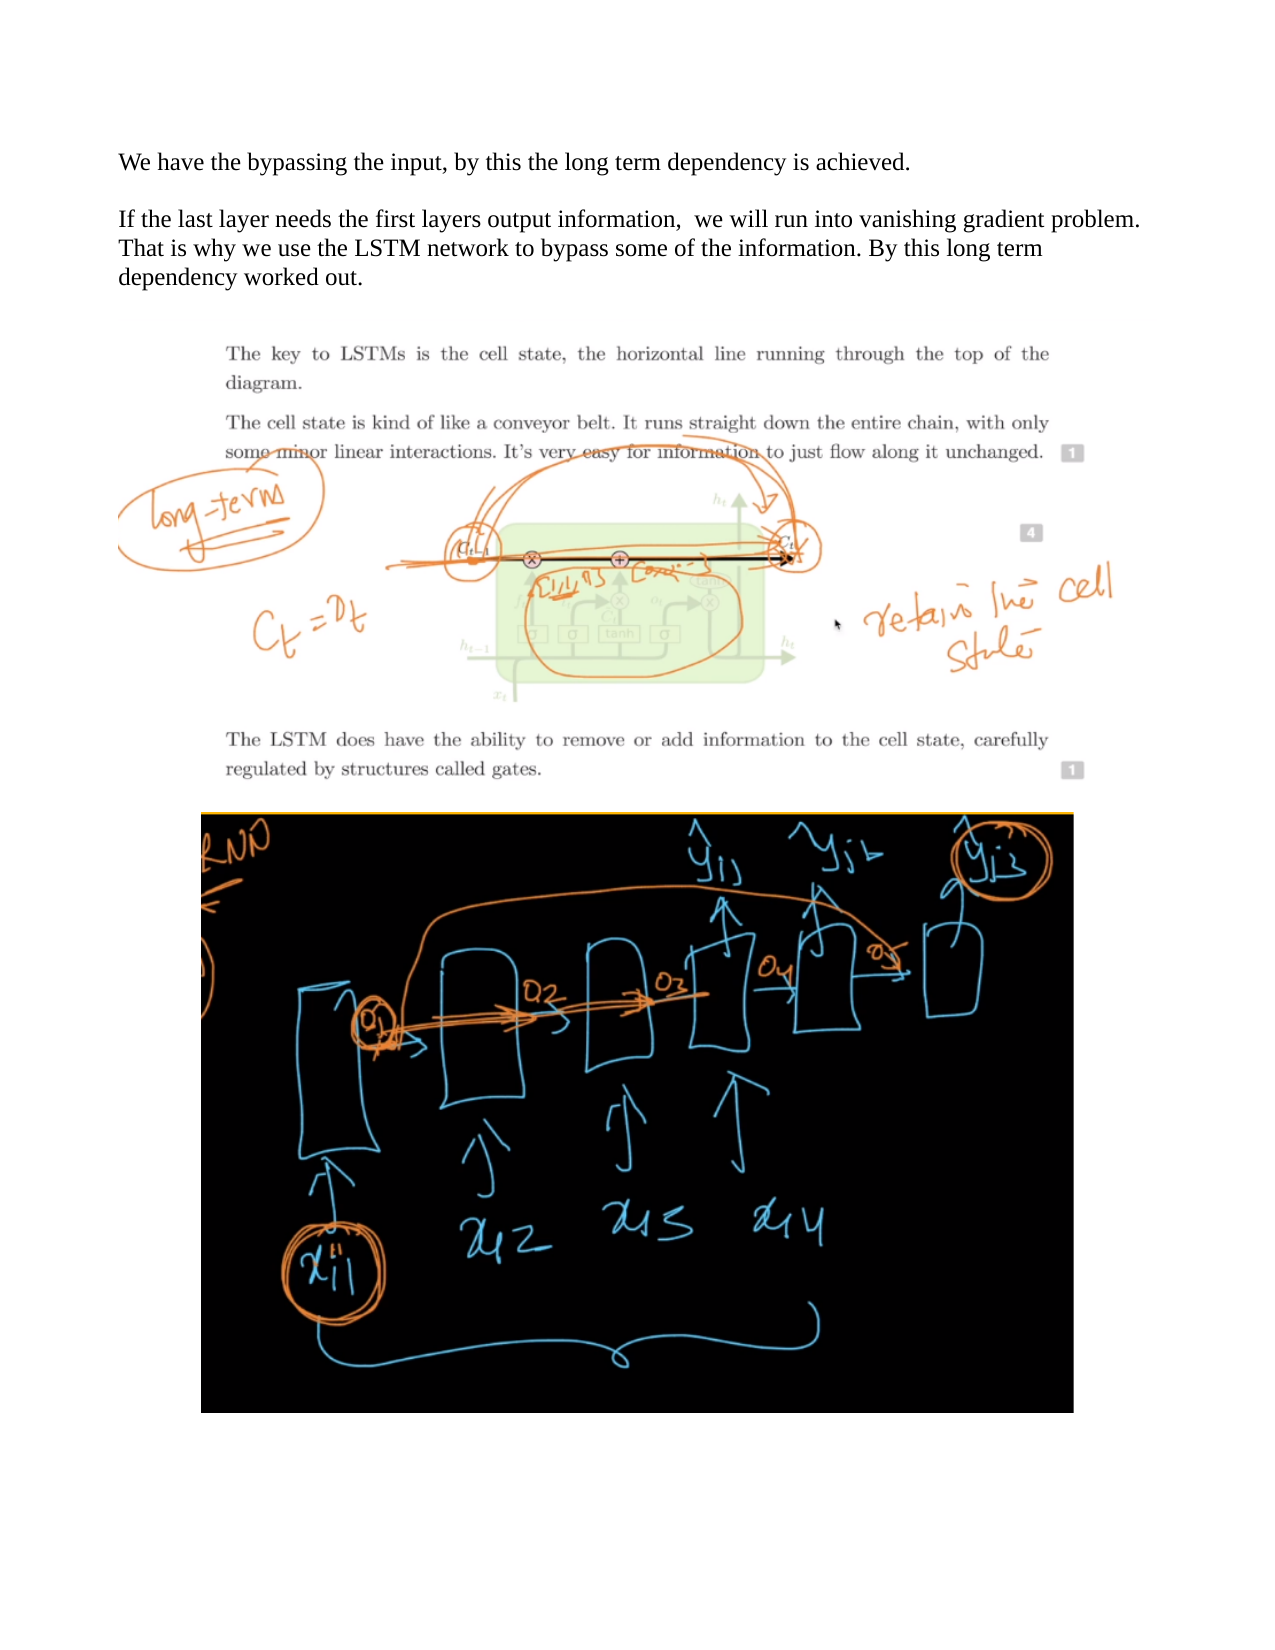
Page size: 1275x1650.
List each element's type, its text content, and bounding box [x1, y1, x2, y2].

text We have the bypassing the input, by this the long term dependency is achieved. [118, 147, 1157, 176]
text If the last layer needs the first layers output information, we will run into vanishing gradient problem. That is why we use the LSTM network to bypass some of the information. By this long term dependency worked out. [118, 204, 1157, 291]
picture [201, 812, 1074, 1413]
picture [118, 319, 1157, 785]
